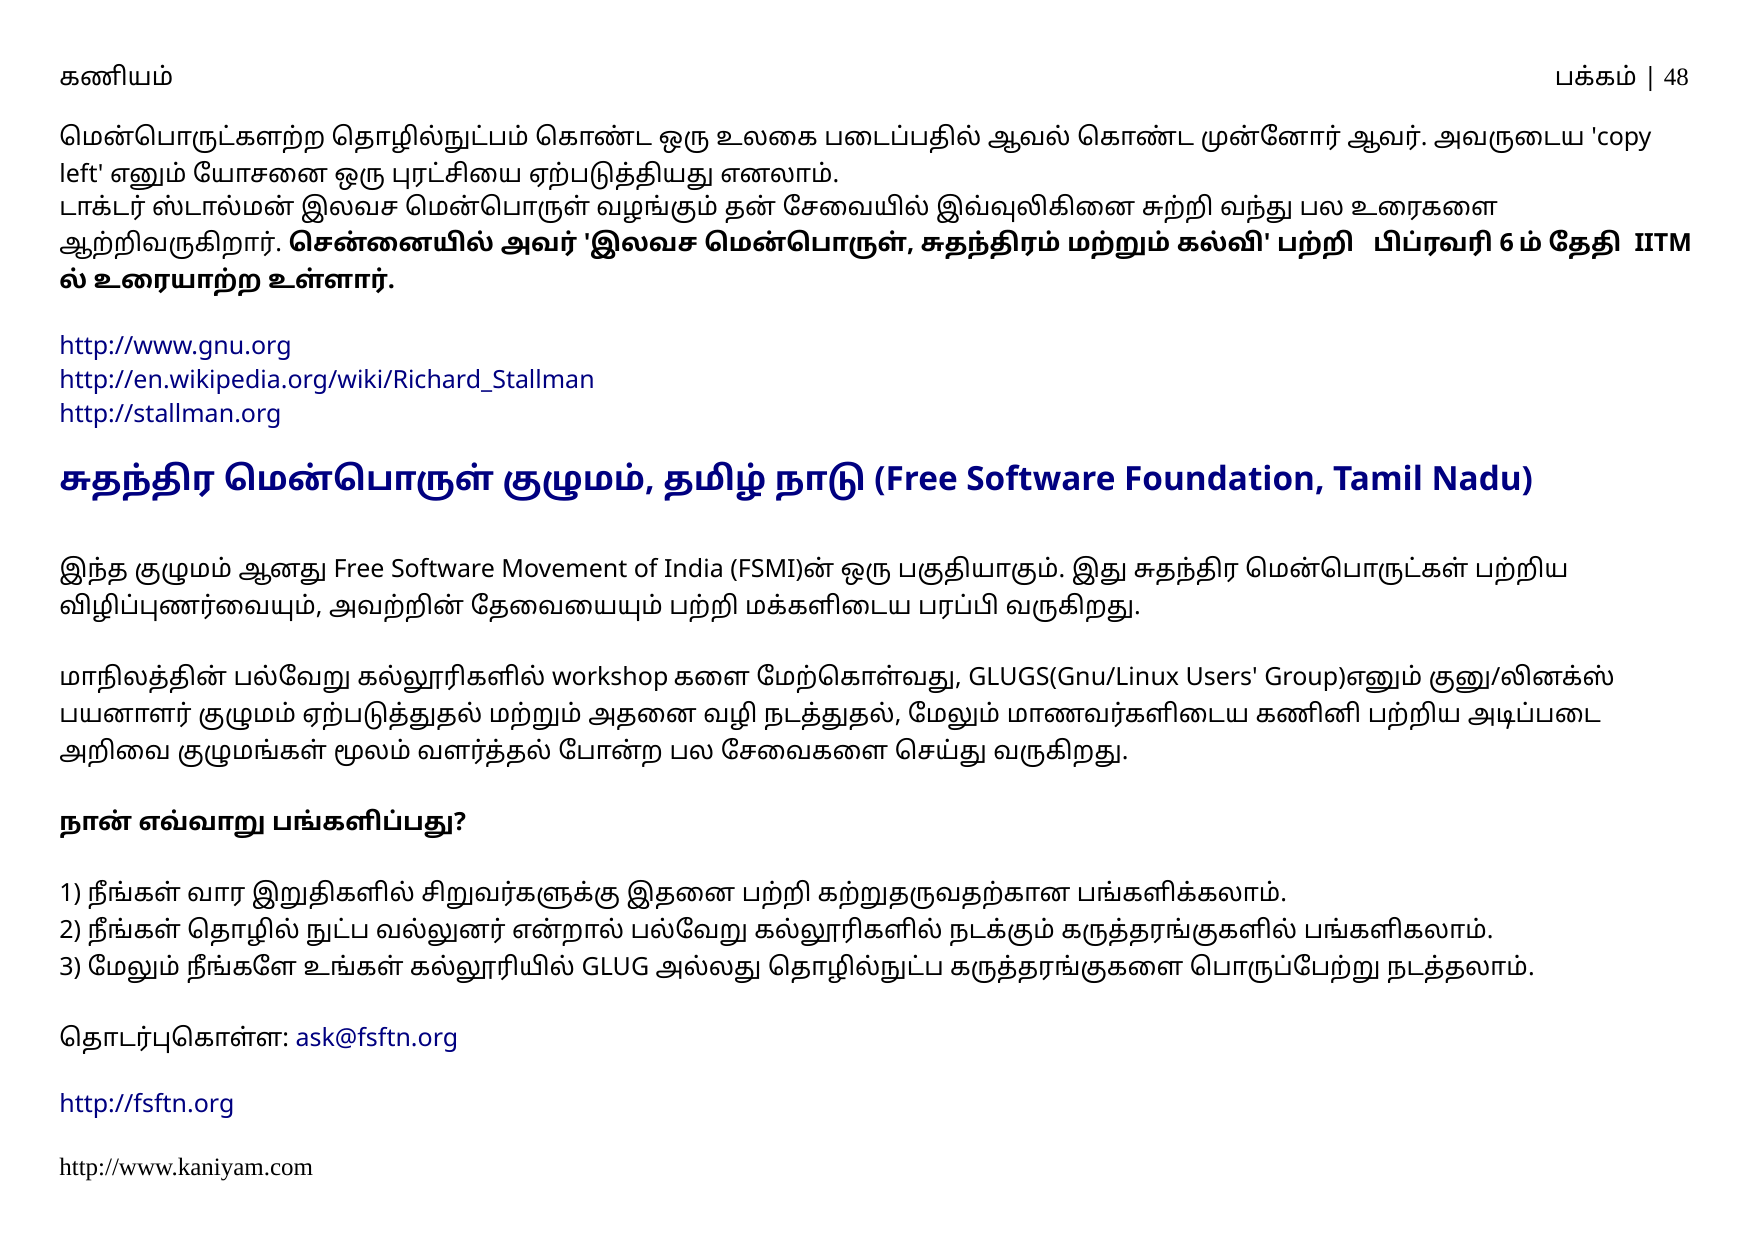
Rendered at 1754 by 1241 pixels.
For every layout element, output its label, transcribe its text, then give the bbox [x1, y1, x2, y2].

text மென்பொருட்களற்ற தொழில்நுட்பம் கொண்ட ஒரு உலகை படைப்பதில் ஆவல் கொண்ட முன்னோர் ஆவர். அவருடைய 'copy left' எனும் யோசனை ஒரு புரட்சியை ஏற்படுத்தியது எனலாம். டாக்டர் ஸ்டால்மன் இலவச மென்பொருள் வழங்கும் தன் சேவையில் இவ்வுலிகினை சுற்றி வந்து பல உரைகளை ஆற்றிவருகிறார். சென்னையில் அவர் 'இலவச மென்பொருள், சுதந்திரம் மற்றும் கல்வி' பற்றி பிப்ரவரி 6ம் தேதி IITM ல் உரையாற்ற உள்ளார். [59, 118, 1695, 328]
text இந்த குழுமம் ஆனது Free Software Movement of India (FSMI)ன் ஒரு பகுதியாகும். இது சுதந்திர மென்பொருட்கள் பற்றிய விழிப்புணர்வையும், அவற்றின் தேவையையும் பற்றி மக்களிடைய பரப்பி வருகிறது. மாநிலத்தின் பல்வேறு கல்லூரிகளில் workshopகளை மேற்கொள்வது, GLUGS(Gnu/Linux Users' Group)எனும் குனு/லினக்ஸ் பயனாளர் குழுமம் ஏற்படுத்துதல் மற்றும் அதனை வழி நடத்துதல், மேலும் மாணவர்களிடைய கணினி பற்றிய அடிப்படை அறிவை குழுமங்கள் மூலம் வளர்த்தல் போன்ற பல சேவைகளை செய்து வருகிறது. நான் எவ்வாறு பங்களிப்பது? [59, 517, 1695, 841]
subtitle சுதந்திர மென்பொருள் குழுமம், தமிழ் நாடு (Free Software Foundation, Tamil Nadu) [59, 455, 1695, 504]
subtitle http://fsftn.org [59, 1086, 1695, 1119]
text http://en.wikipedia.org/wiki/Richard_Stallman [59, 362, 1695, 396]
text http://www.gnu.org [59, 328, 1695, 362]
text 1) நீங்கள் வார இறுதிகளில் சிறுவர்களுக்கு இதனை பற்றி கற்றுதருவதற்கான பங்களிக்கலாம். 2) நீங்கள் தொழில் நுட்ப வல்லுனர் என்றால் பல்வேறு கல்லூரிகளில் நடக்கும் கருத்தரங்குகளில் பங்களிகலாம். 3) மேலும் நீங்களே உங்கள் கல்லூரியில் GLUG அல்லது தொழில்நுட்ப கருத்தரங்குகளை பொருப்பேற்று நடத்தலாம். தொடர்புகொள்ள: ask@fsftn.org [59, 841, 1695, 1057]
text http://stallman.org [59, 396, 1695, 430]
